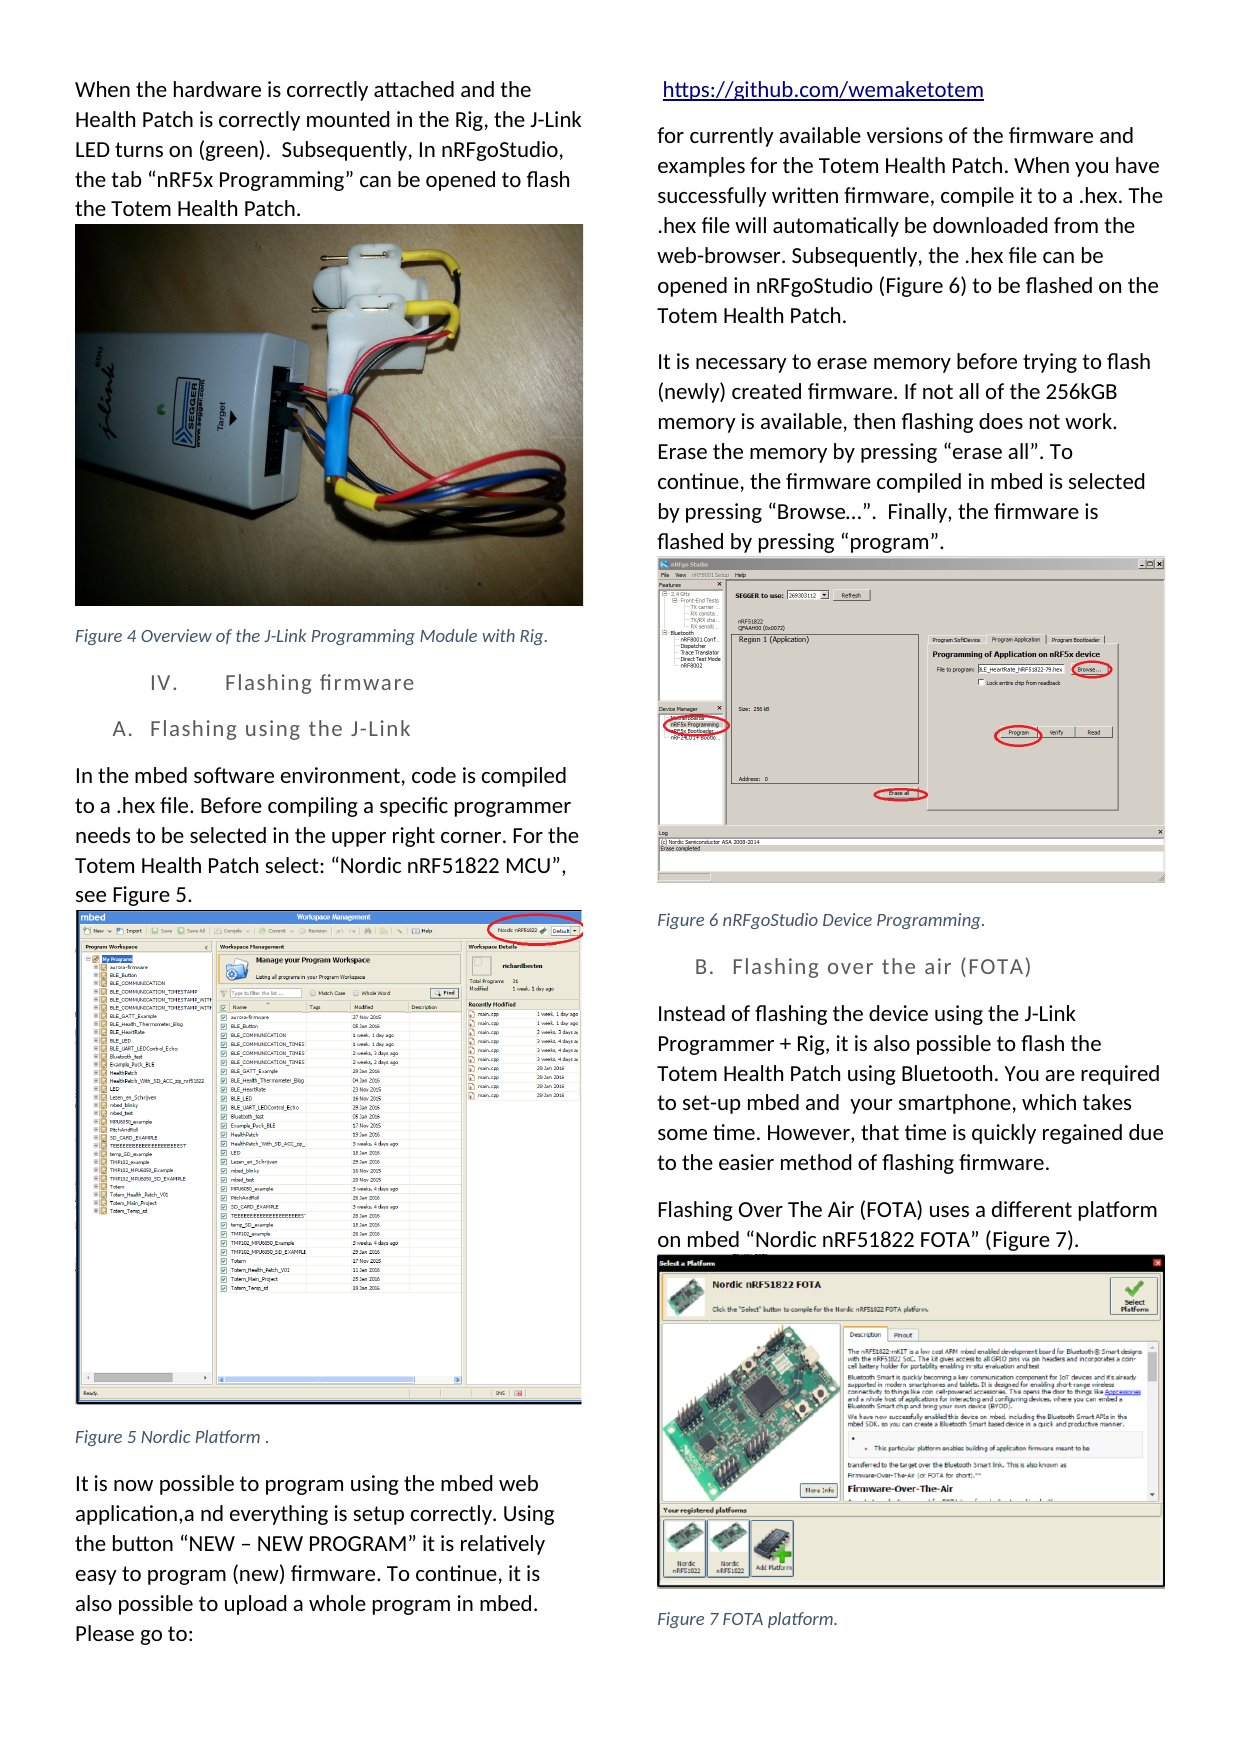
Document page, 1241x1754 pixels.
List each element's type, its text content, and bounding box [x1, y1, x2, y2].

list Flashing firmware [150, 668, 583, 696]
text for currently available versions of the firmware and examples for the Totem Health Patch. When you have successfully written firmware, compile it to a .hex. The .hex file will automatically be downloaded from the web-browser. Subsequently, the .hex file can be opened in nRFgoStudio (Figure 6) to be flashed on the Totem Health Patch. [657, 122, 1165, 329]
text Flashing Over The Air (FOTA) uses a different platform on mbed “Nordic nRF51822 FOTA” (Figure 7). [657, 1195, 1165, 1254]
list Flashing over the air (FOTA) [694, 952, 1165, 980]
list Flashing using the J-Link [112, 714, 583, 742]
text It is necessary to erase memory before trying to flash (newly) created firmware. If not all of the 256kGB memory is available, then flashing does not work. Erase the memory by pressing “erase all”. To continue, the firmware compiled in mbed is selected by pressing “Browse…”. Finally, the firmware is flashed by pressing “program”. [657, 347, 1165, 556]
text Instead of flashing the device using the J-Link Programmer + Rig, it is also possible to flash the Totem Health Patch using Bluetooth. You are required to set-up mbed and your smartphone, which takes some time. However, that time is quickly regained due to the easier method of flashing firmware. [657, 999, 1165, 1176]
text Figure 7 FOTA platform. [657, 1607, 1165, 1630]
text Figure 5 Nordic Platform . [75, 1426, 583, 1448]
text Figure 4 Overview of the J-Link Programming Module with Rig. [75, 624, 583, 647]
text Figure 6 nRFgoStudio Device Programming. [657, 908, 1165, 931]
text When the hardware is correctly attached and the Health Patch is correctly mounted in the Rig, the J-Link LED turns on (green). Subsequently, In nRFgoStudio, the tab “nRF5x Programming” can be opened to flash the Totem Health Patch. [75, 75, 583, 224]
text In the mbed software environment, code is compiled to a .hex file. Before compiling a specific programmer needs to be selected in the upper right corner. For the Totem Health Patch select: “Nordic nRF51822 MCU”, see Figure 5. [75, 761, 583, 910]
text It is now possible to program using the mbed web application,a nd everything is setup correctly. Using the button “NEW – NEW PROGRAM” it is relatively easy to program (new) firmware. To continue, it is also possible to upload a whole program in mbed. Please go to: [75, 1469, 583, 1647]
text https://github.com/wemaketotem [657, 75, 1165, 103]
